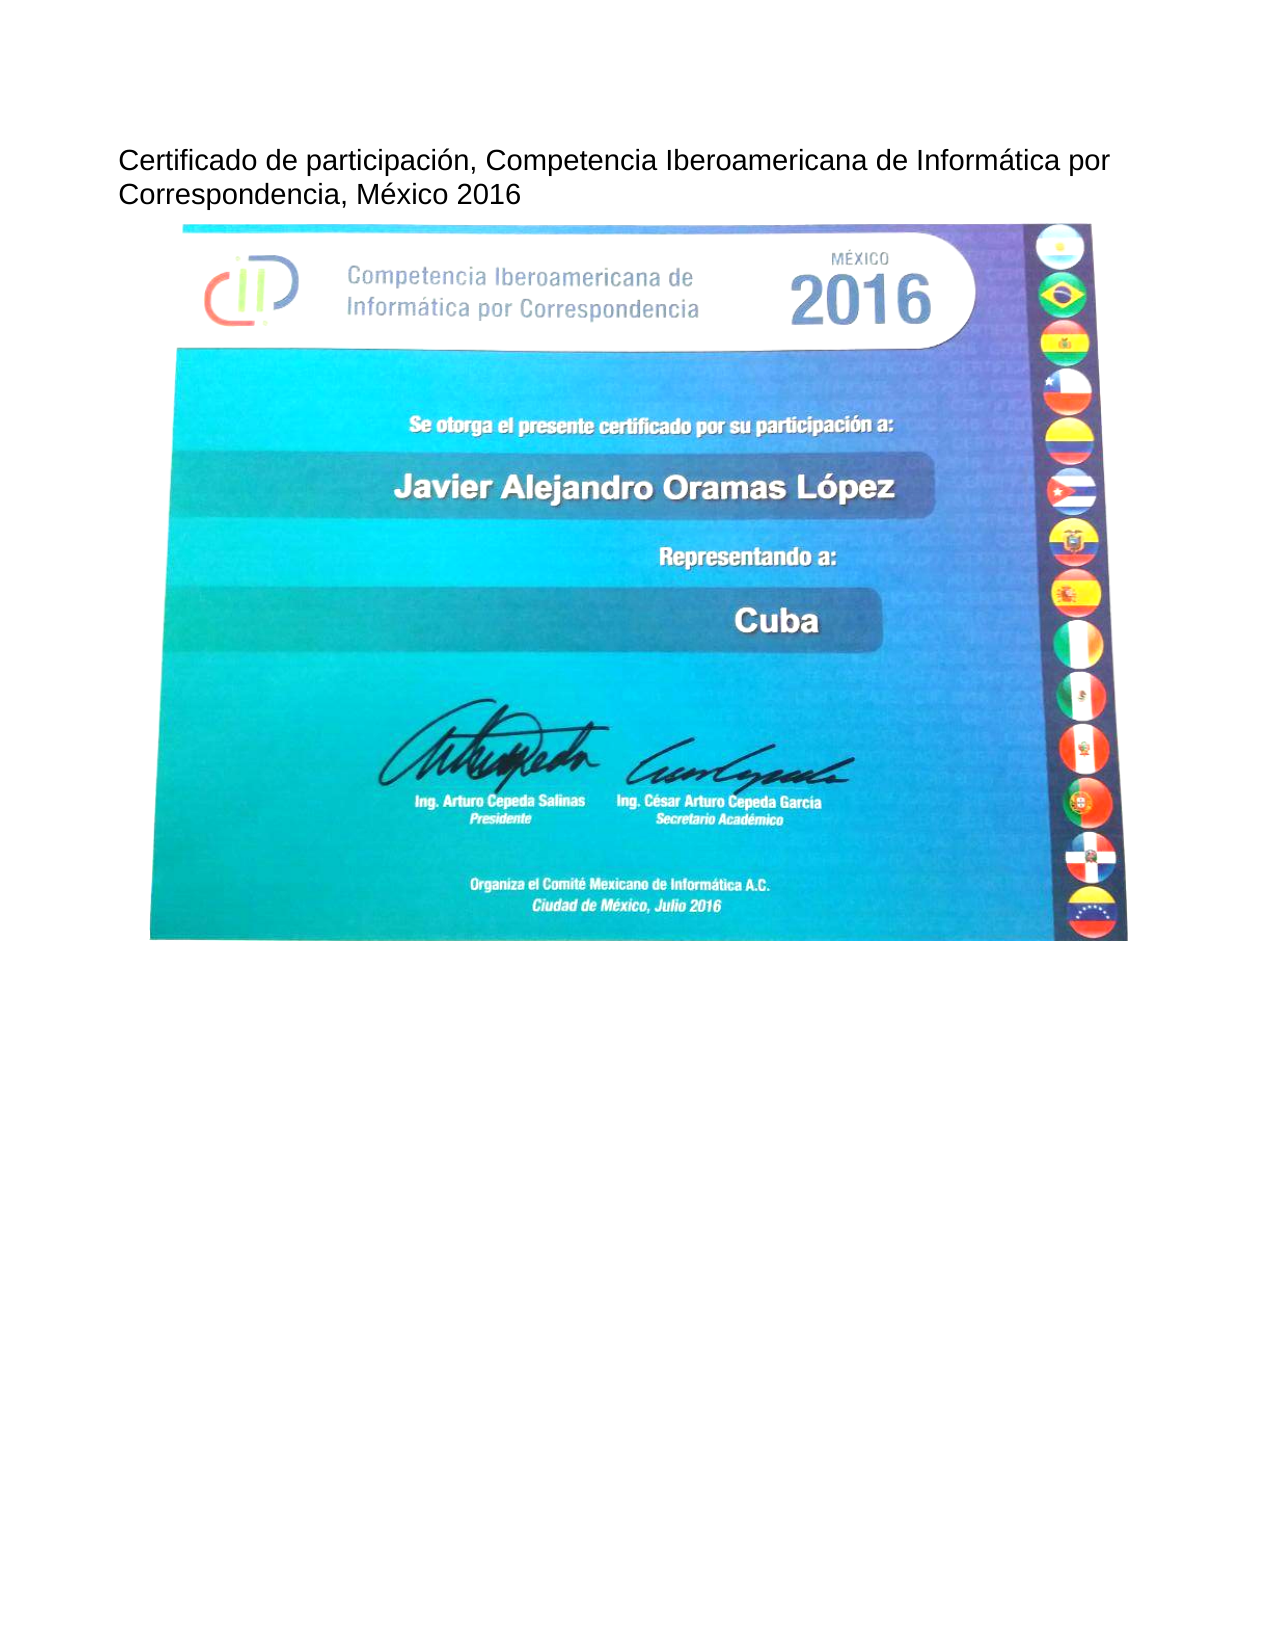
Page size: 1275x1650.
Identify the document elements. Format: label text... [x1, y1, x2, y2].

subtitle Certificado de participación, Competencia Iberoamericana de Informática por Correspondencia, México 2016 [118, 143, 1157, 210]
picture [147, 222, 1128, 941]
